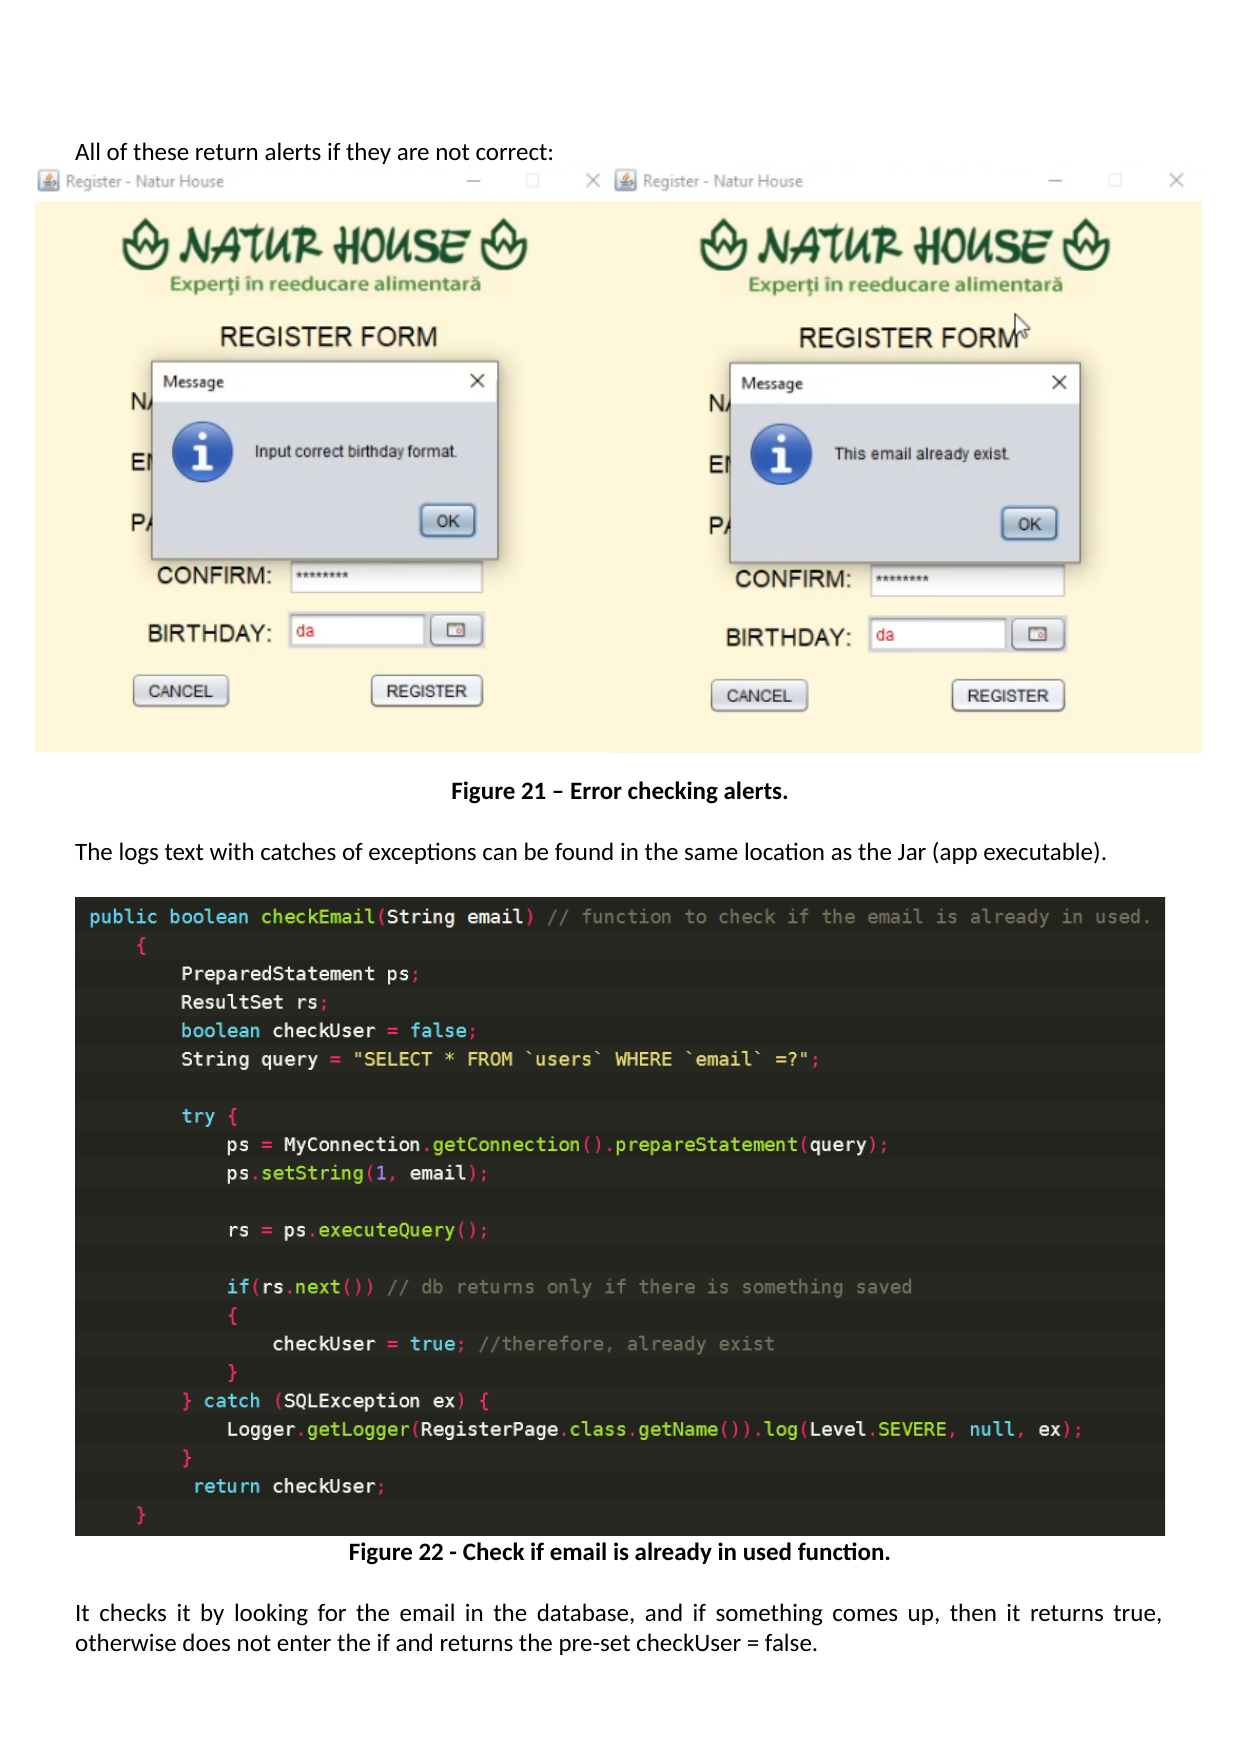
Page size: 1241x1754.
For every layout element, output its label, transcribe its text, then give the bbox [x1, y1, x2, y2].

text The logs text with catches of exceptions can be found in the same location as the Jar (app executable). [75, 836, 1165, 867]
text All of these return alerts if they are not correct: [75, 136, 1165, 166]
text Figure 22 - Check if email is already in used function. [75, 1536, 1165, 1566]
text Figure 21 – Error checking alerts. [75, 775, 1165, 806]
text It checks it by looking for the email in the database, and if something comes up, then it returns true, otherwise does not enter the if and returns the pre-set checkUser = false. [75, 1597, 1165, 1658]
